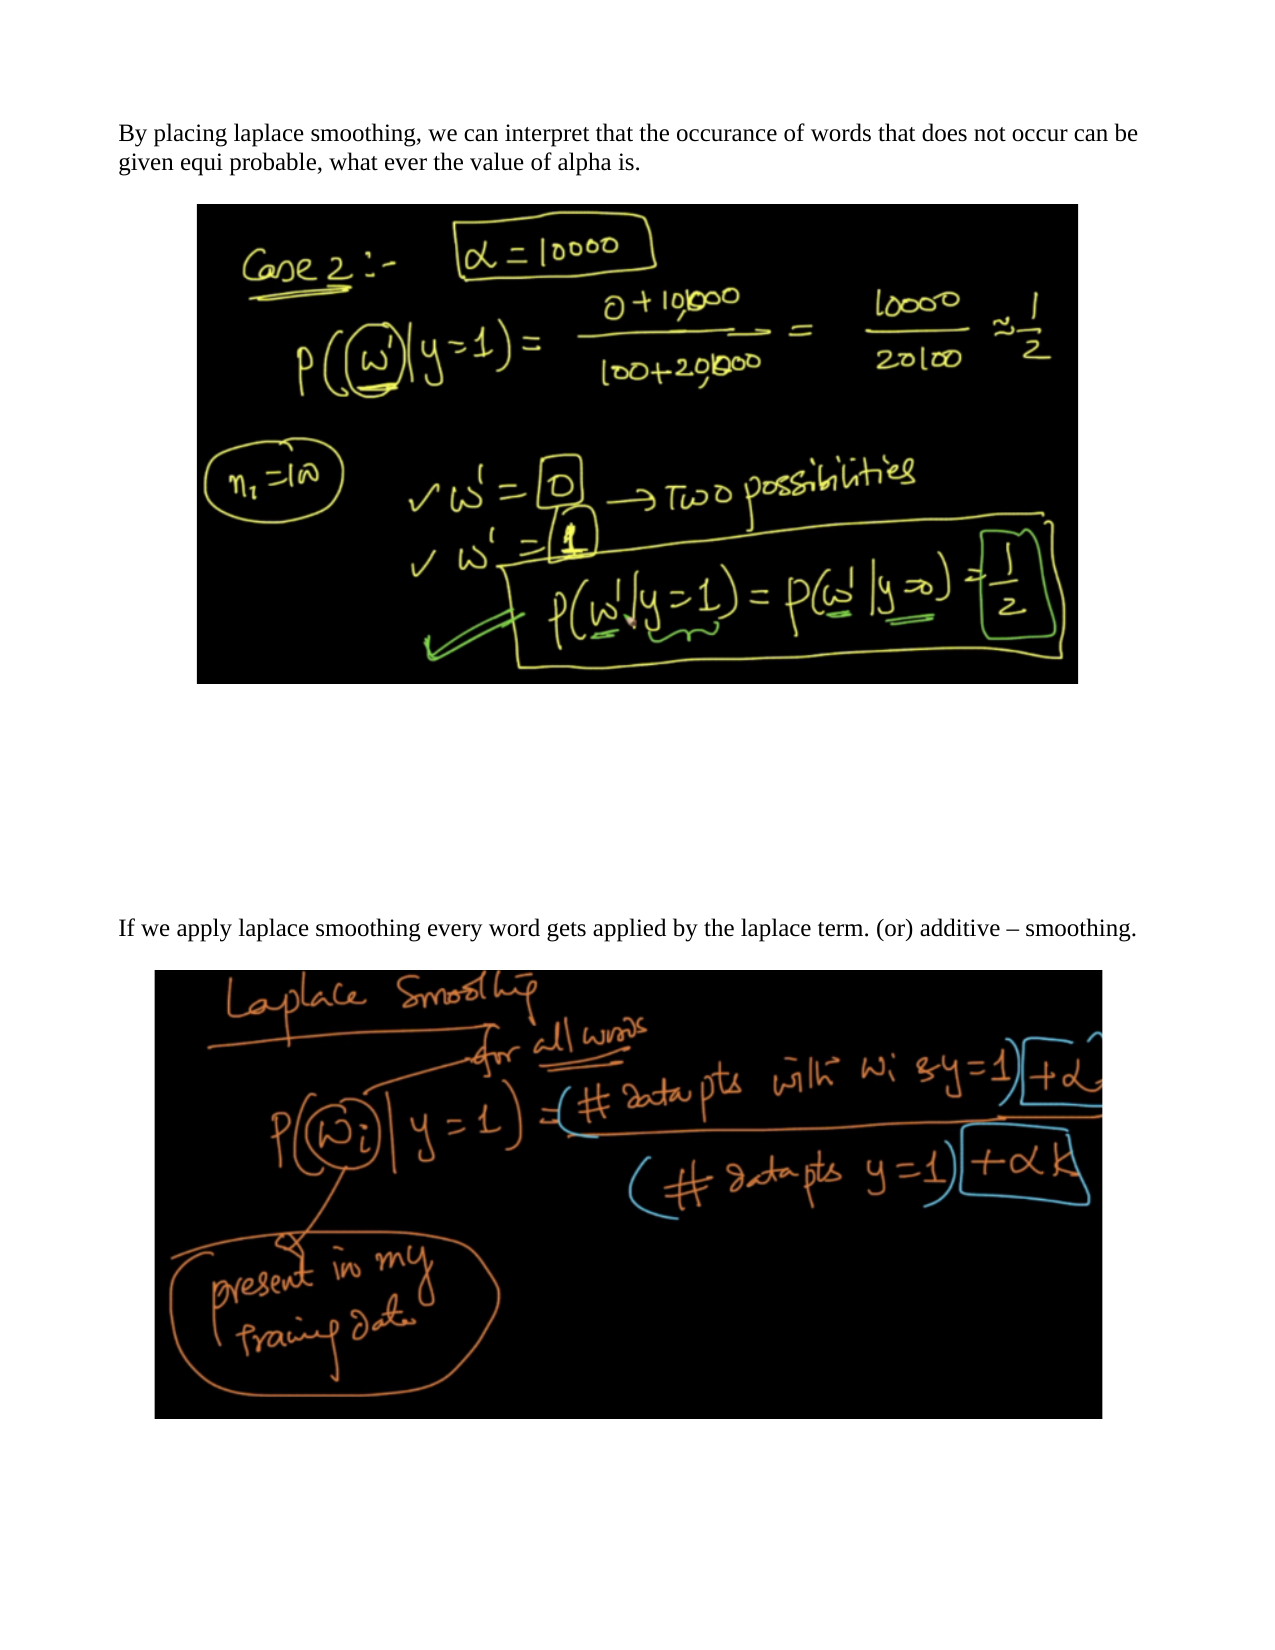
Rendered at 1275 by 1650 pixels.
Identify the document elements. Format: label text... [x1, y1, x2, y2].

text If we apply laplace smoothing every word gets applied by the laplace term. (or) additive – smoothing. [118, 913, 1157, 942]
text By placing laplace smoothing, we can interpret that the occurance of words that does not occur can be given equi probable, what ever the value of alpha is. [118, 118, 1157, 176]
picture [196, 204, 1079, 684]
picture [154, 970, 1103, 1419]
